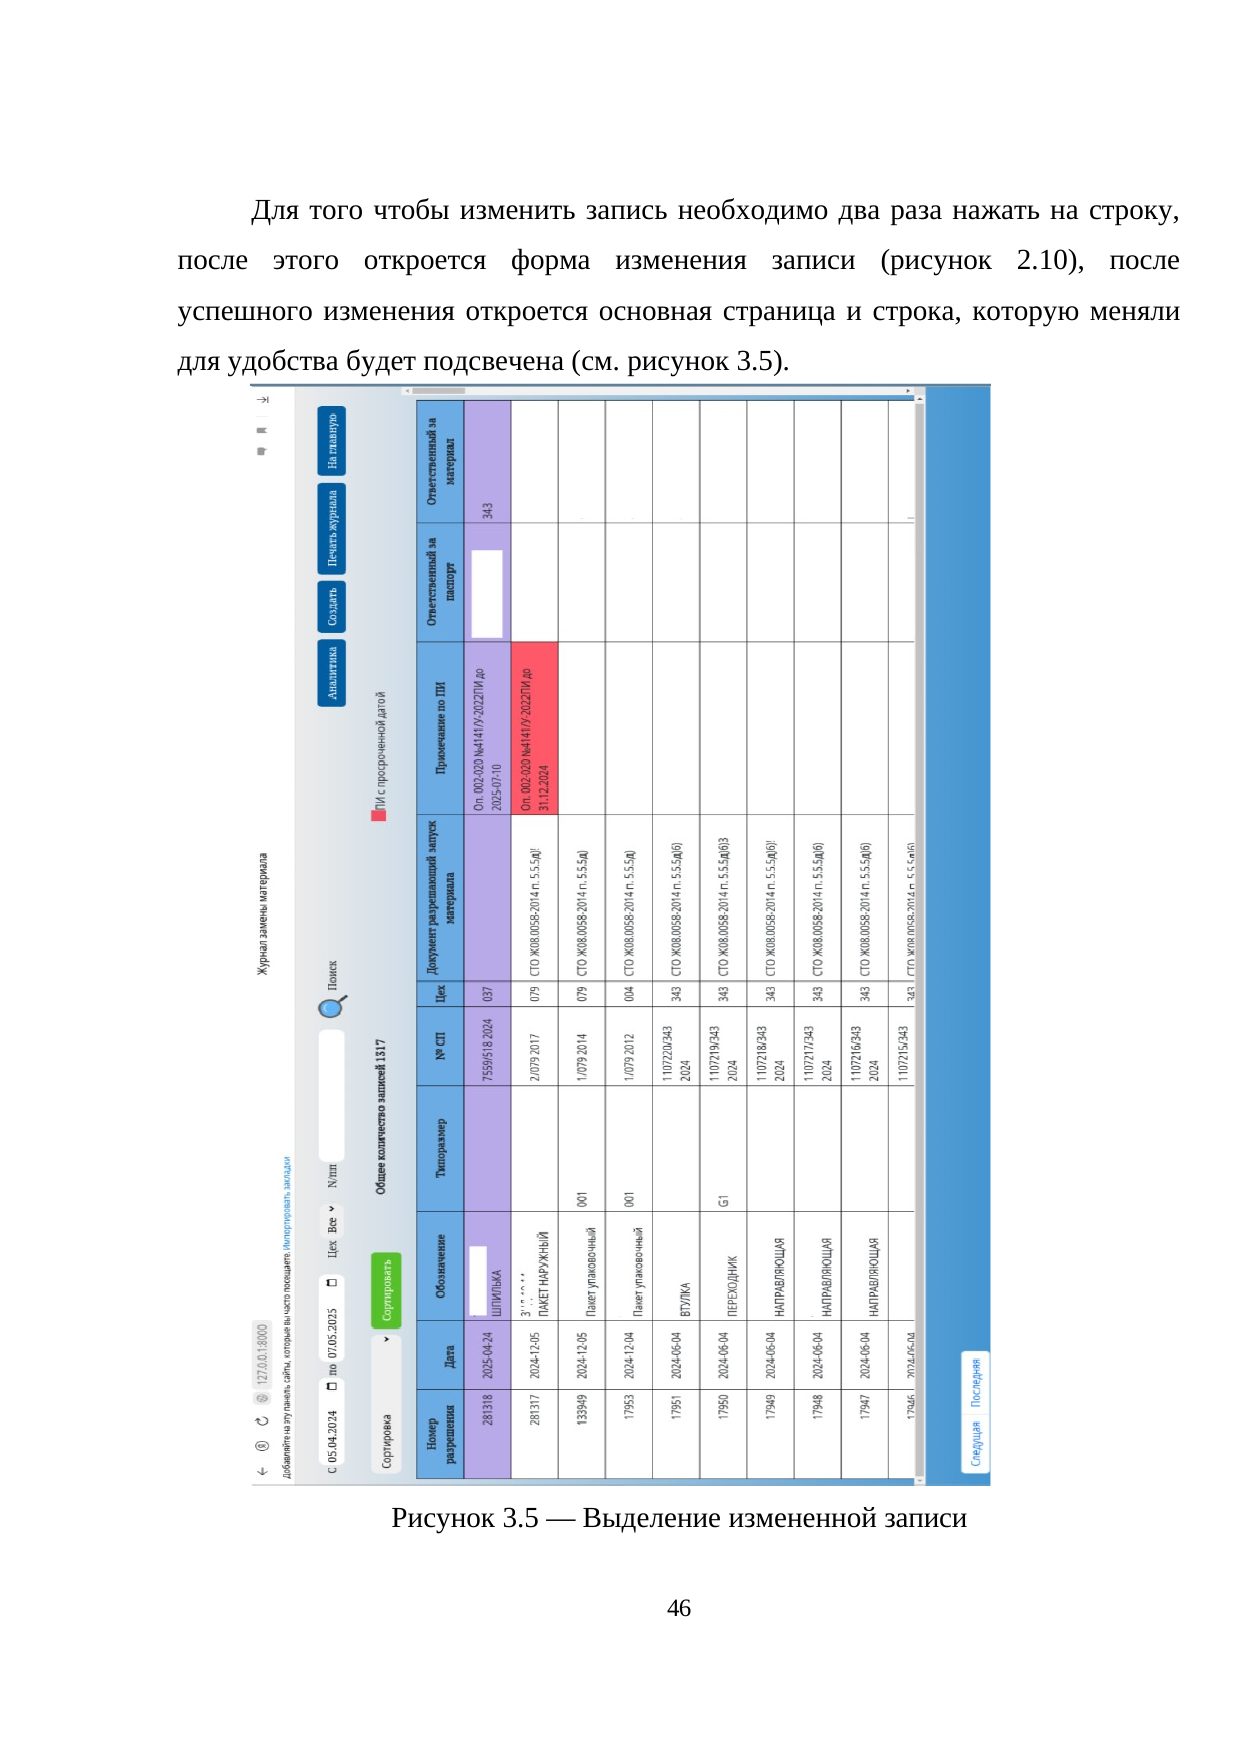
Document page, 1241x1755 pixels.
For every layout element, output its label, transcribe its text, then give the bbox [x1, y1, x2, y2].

text Для того чтобы изменить запись необходимо два раза нажать на строку, после этого откроется форма изменения записи (рисунок 2.10), после успешного изменения откроется основная страница и строка, которую меняли для удобства будет подсвечена (см. рисунок 3.5). [177, 192, 1181, 376]
picture [249, 383, 991, 1486]
text Рисунок 3.5 — Выделение измененной записи [192, 1500, 1167, 1534]
